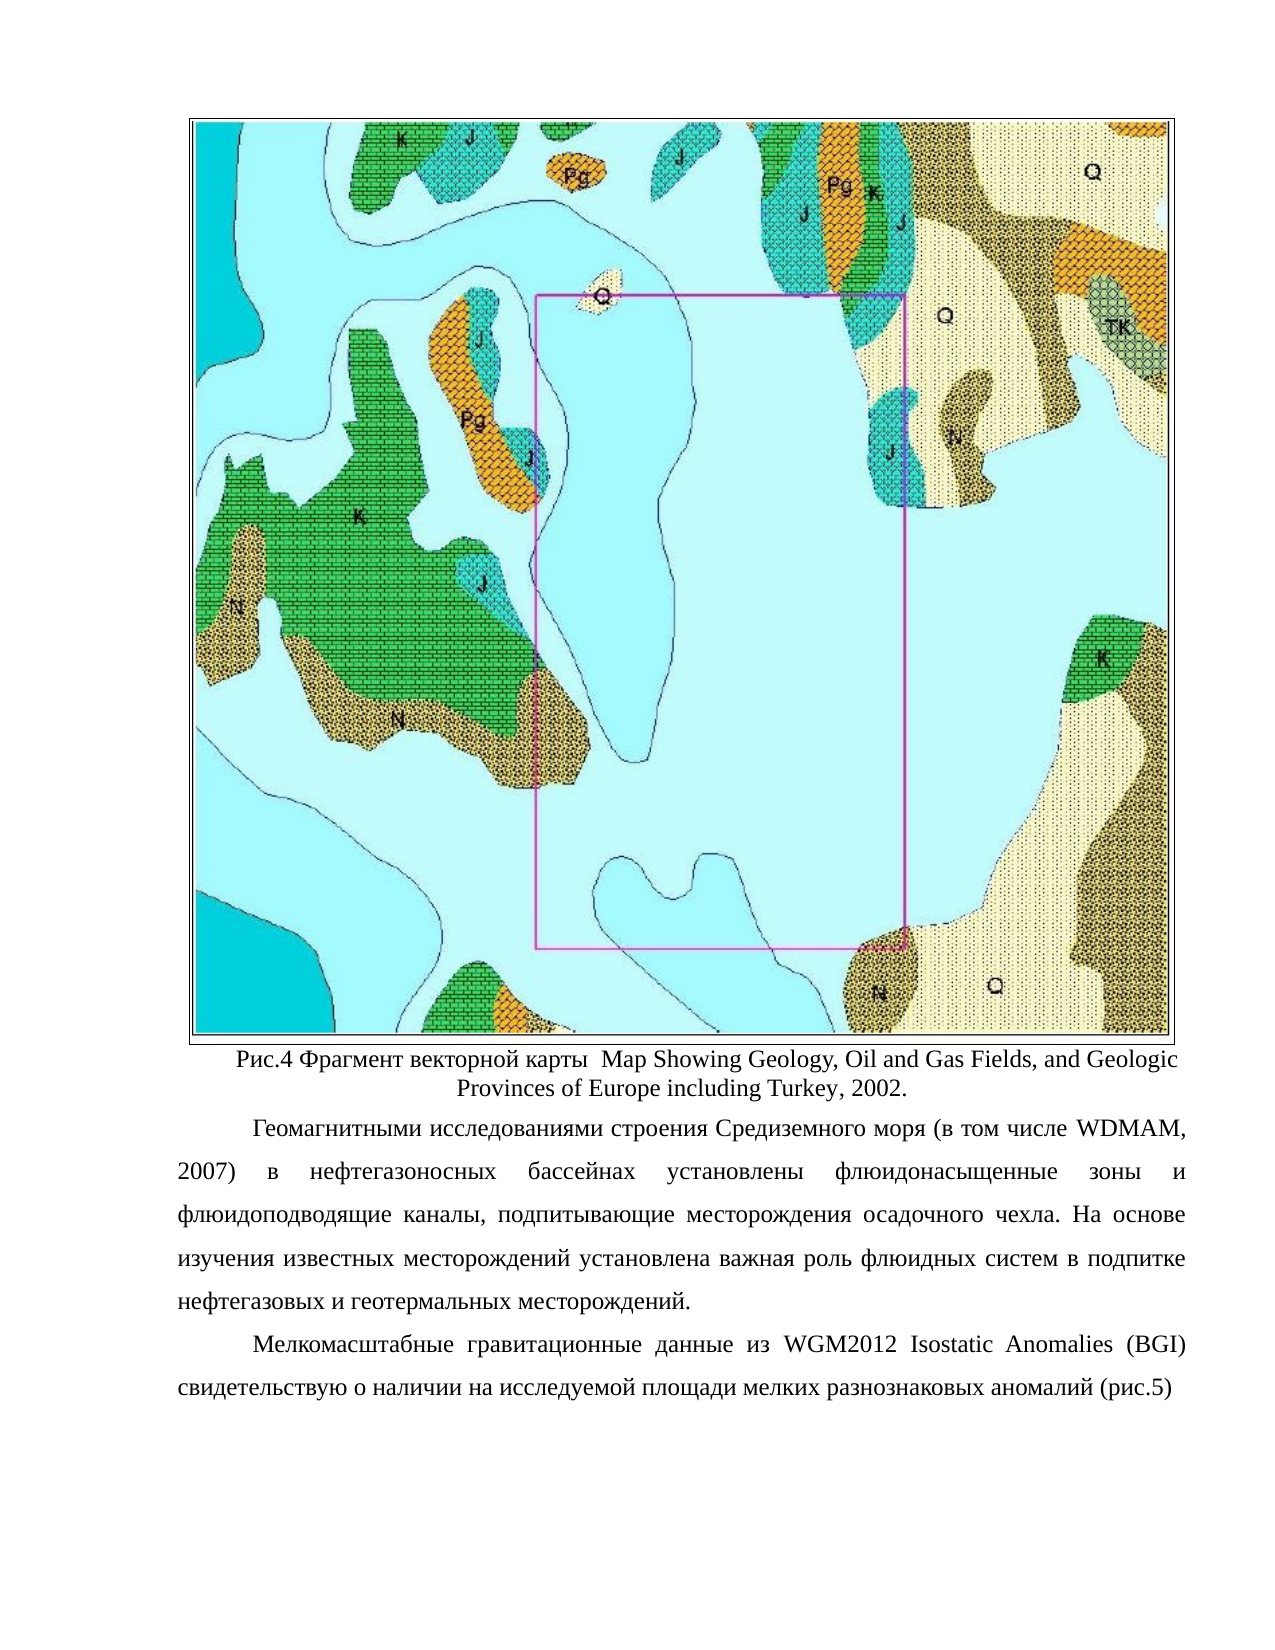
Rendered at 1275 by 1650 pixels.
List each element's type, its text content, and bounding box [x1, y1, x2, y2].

picture [192, 121, 1172, 1041]
text Геомагнитными исследованиями строения Средиземного моря (в том числе WDMAM, 2007) в нефтегазоносных бассейнах установлены флюидонасыщенные зоны и флюидоподводящие каналы, подпитывающие месторождения осадочного чехла. На основе изучения известных месторождений установлена важная роль флюидных систем в подпитке нефтегазовых и геотермальных месторождений. [177, 1113, 1186, 1314]
text Мелкомасштабные гравитационные данные из WGM2012 Isostatic Anomalies (BGI) свидетельствую о наличии на исследуемой площади мелких разнознаковых аномалий (рис.5) [177, 1329, 1186, 1401]
text Рис.4 Фрагмент векторной карты Map Showing Geology, Oil and Gas Fields, and Geologic Provinces of Europe including Turkey, 2002. [177, 118, 1186, 1102]
